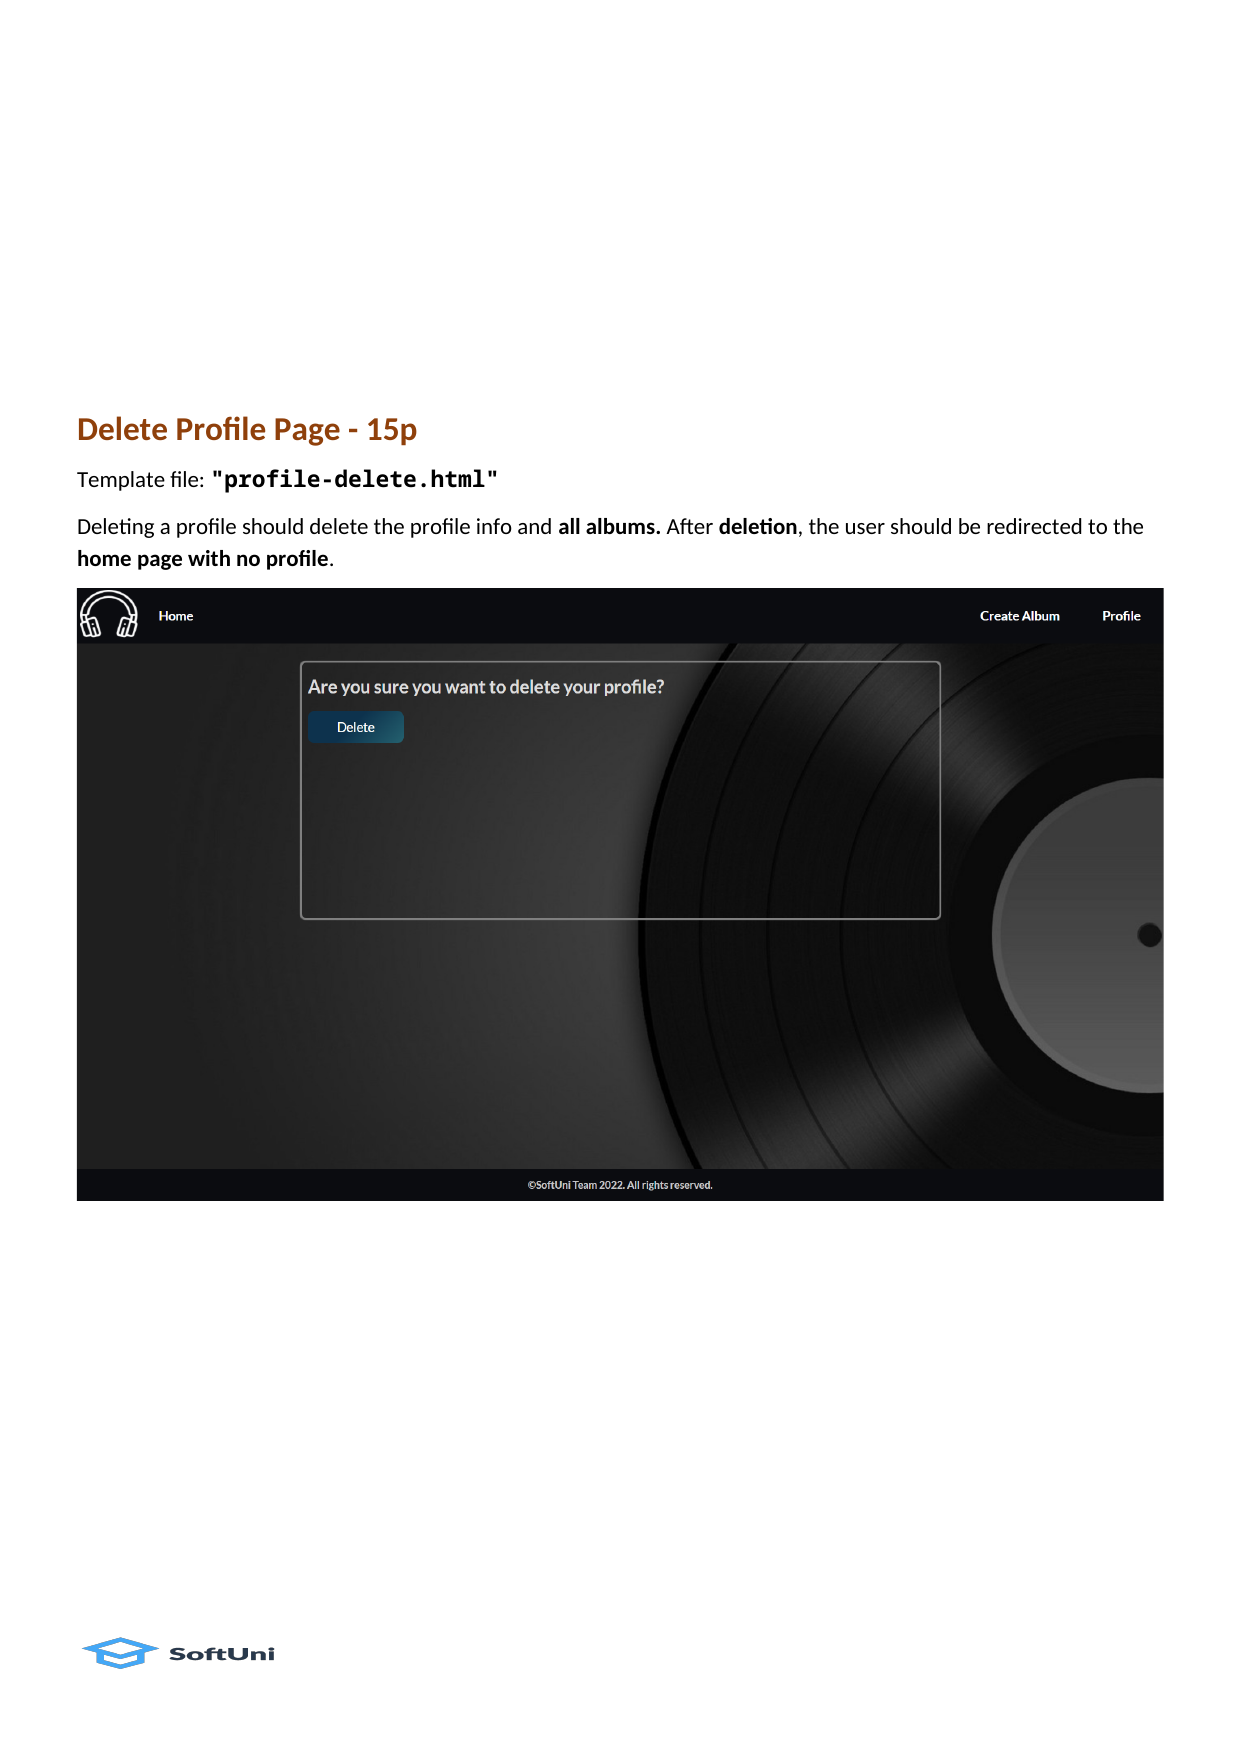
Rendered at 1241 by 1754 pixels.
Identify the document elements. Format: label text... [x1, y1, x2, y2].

text Deleting a profile should delete the profile info and all albums. After deletion, the user should be redirected to the home page with no profile. [77, 512, 1163, 572]
picture [75, 1635, 281, 1672]
picture [76, 588, 1164, 1201]
text Template file: "profile-delete.html" [77, 463, 1163, 494]
subtitle Delete Profile Page - 15p [77, 408, 1163, 449]
